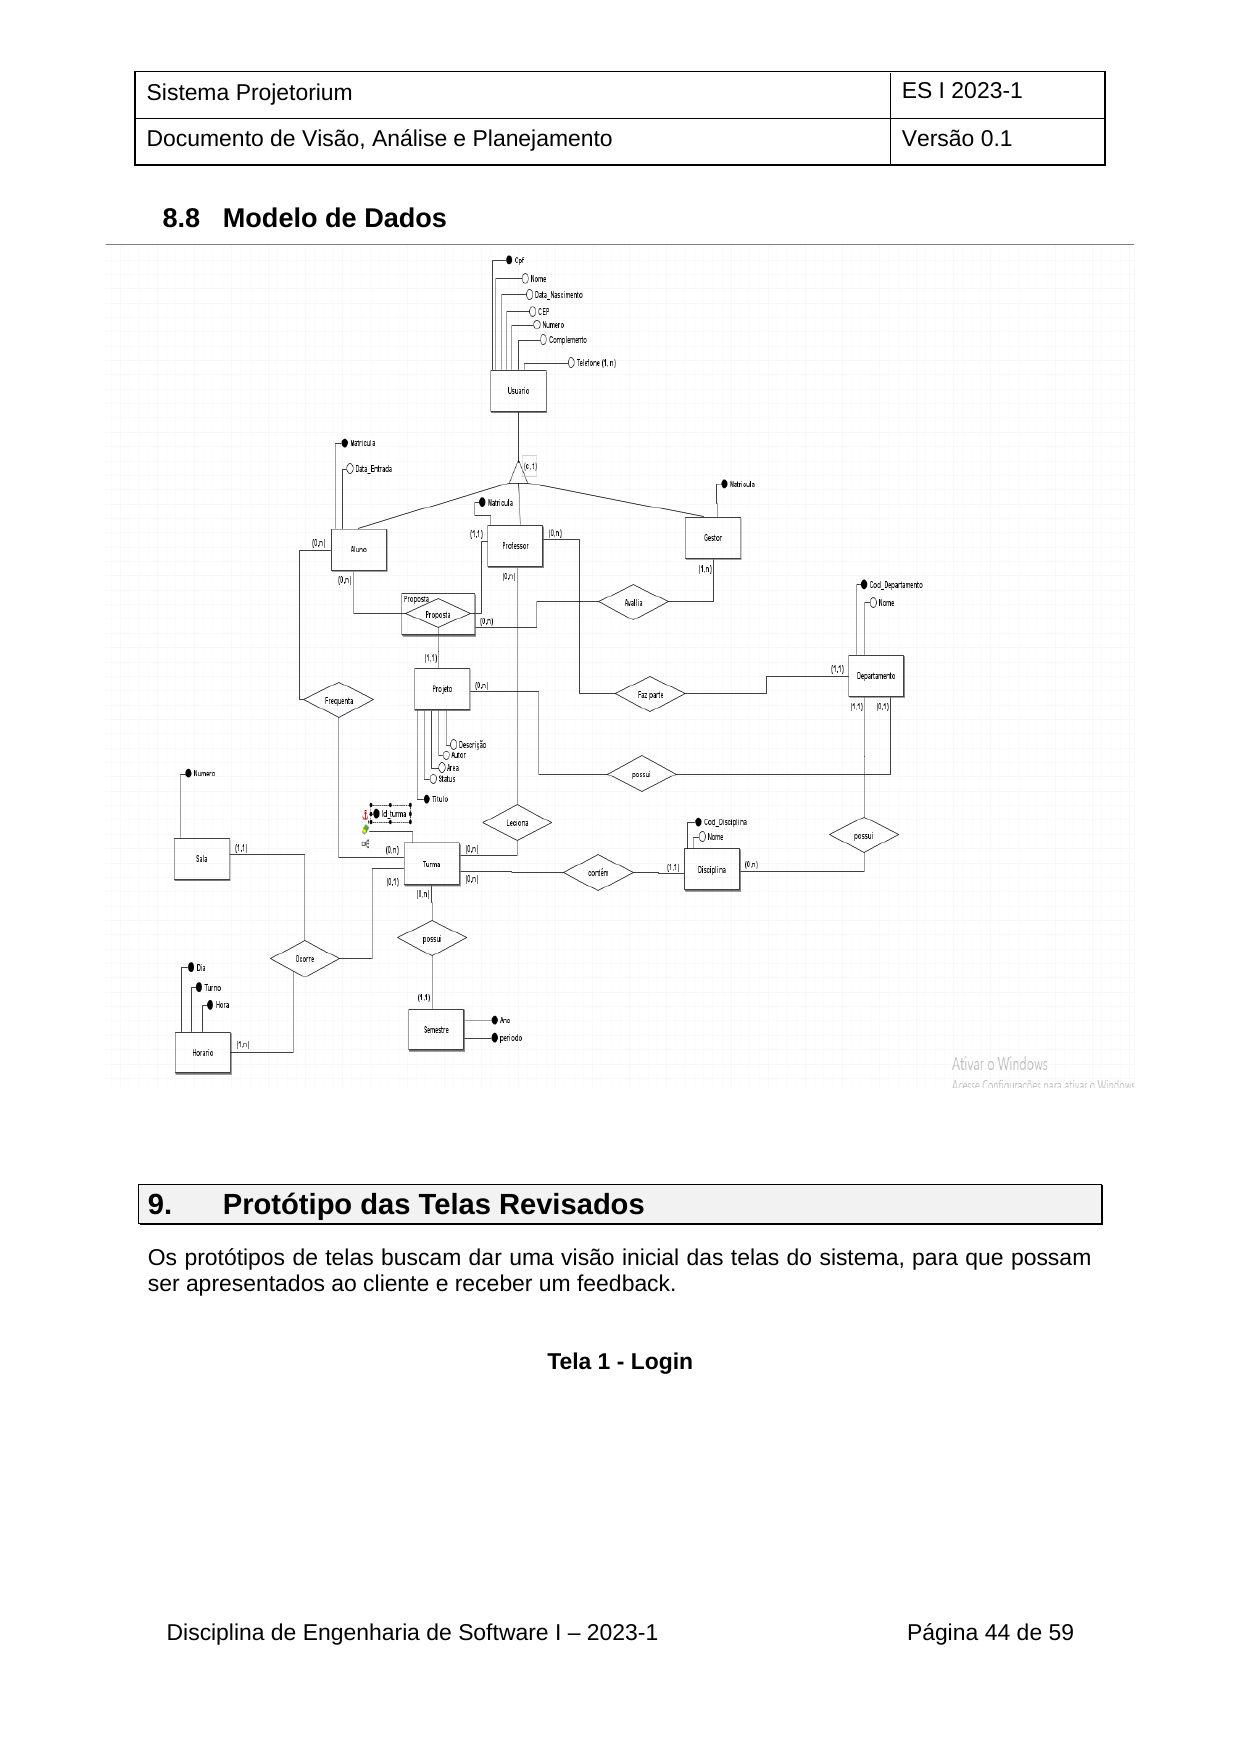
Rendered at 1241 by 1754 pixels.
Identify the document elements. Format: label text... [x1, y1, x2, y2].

picture [105, 239, 1135, 1088]
subtitle Modelo de Dados [162, 202, 1092, 233]
text Os protótipos de telas buscam dar uma visão inicial das telas do sistema, para que possam ser apresentados ao cliente e receber um feedback. [148, 1244, 1092, 1297]
subtitle Protótipo das Telas Revisados [139, 1185, 1101, 1223]
text Tela 1 - Login [148, 1348, 1092, 1374]
